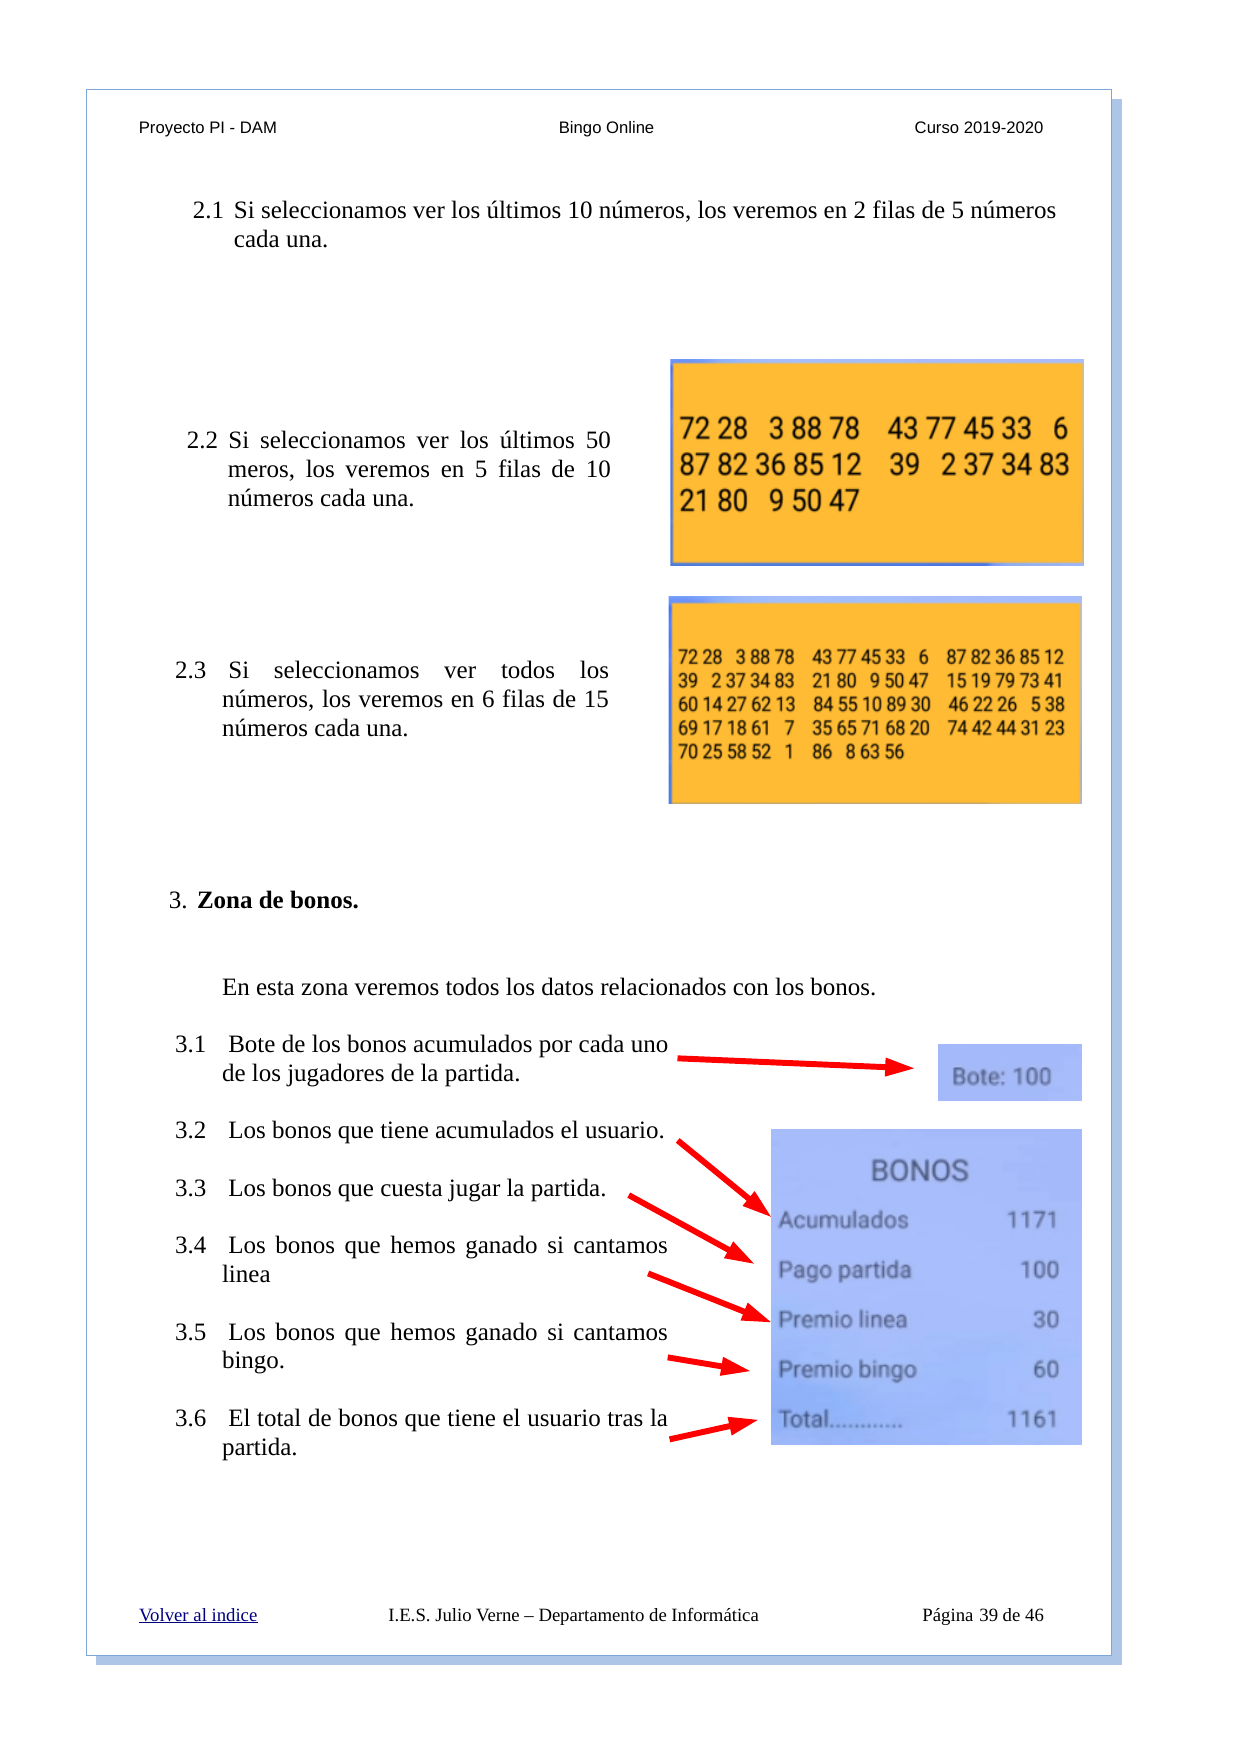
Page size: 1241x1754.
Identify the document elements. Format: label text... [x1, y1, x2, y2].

picture [668, 596, 1082, 804]
list Si seleccionamos ver los últimos 50 meros, los veremos en 5 filas de 10 números cada una. [180, 426, 670, 512]
list Los bonos que tiene acumulados el usuario. [169, 1116, 668, 1144]
list Zona de bonos. [169, 886, 1082, 914]
list Los bonos que hemos ganado si cantamos bingo. [169, 1317, 668, 1374]
list Si seleccionamos ver los últimos 10 números, los veremos en 2 filas de 5 números cada una. [186, 196, 1082, 253]
picture [670, 359, 1084, 566]
list Los bonos que cuesta jugar la partida. [169, 1173, 668, 1202]
list El total de bonos que tiene el usuario tras la partida. [169, 1403, 668, 1461]
picture [938, 1044, 1082, 1101]
text En esta zona veremos todos los datos relacionados con los bonos. [169, 972, 1082, 1001]
list Los bonos que hemos ganado si cantamos linea [169, 1231, 668, 1288]
picture [771, 1129, 1082, 1445]
list Si seleccionamos ver todos los números, los veremos en 6 filas de 15 números cada una. [169, 656, 668, 742]
list Bote de los bonos acumulados por cada uno de los jugadores de la partida. [169, 1029, 668, 1087]
